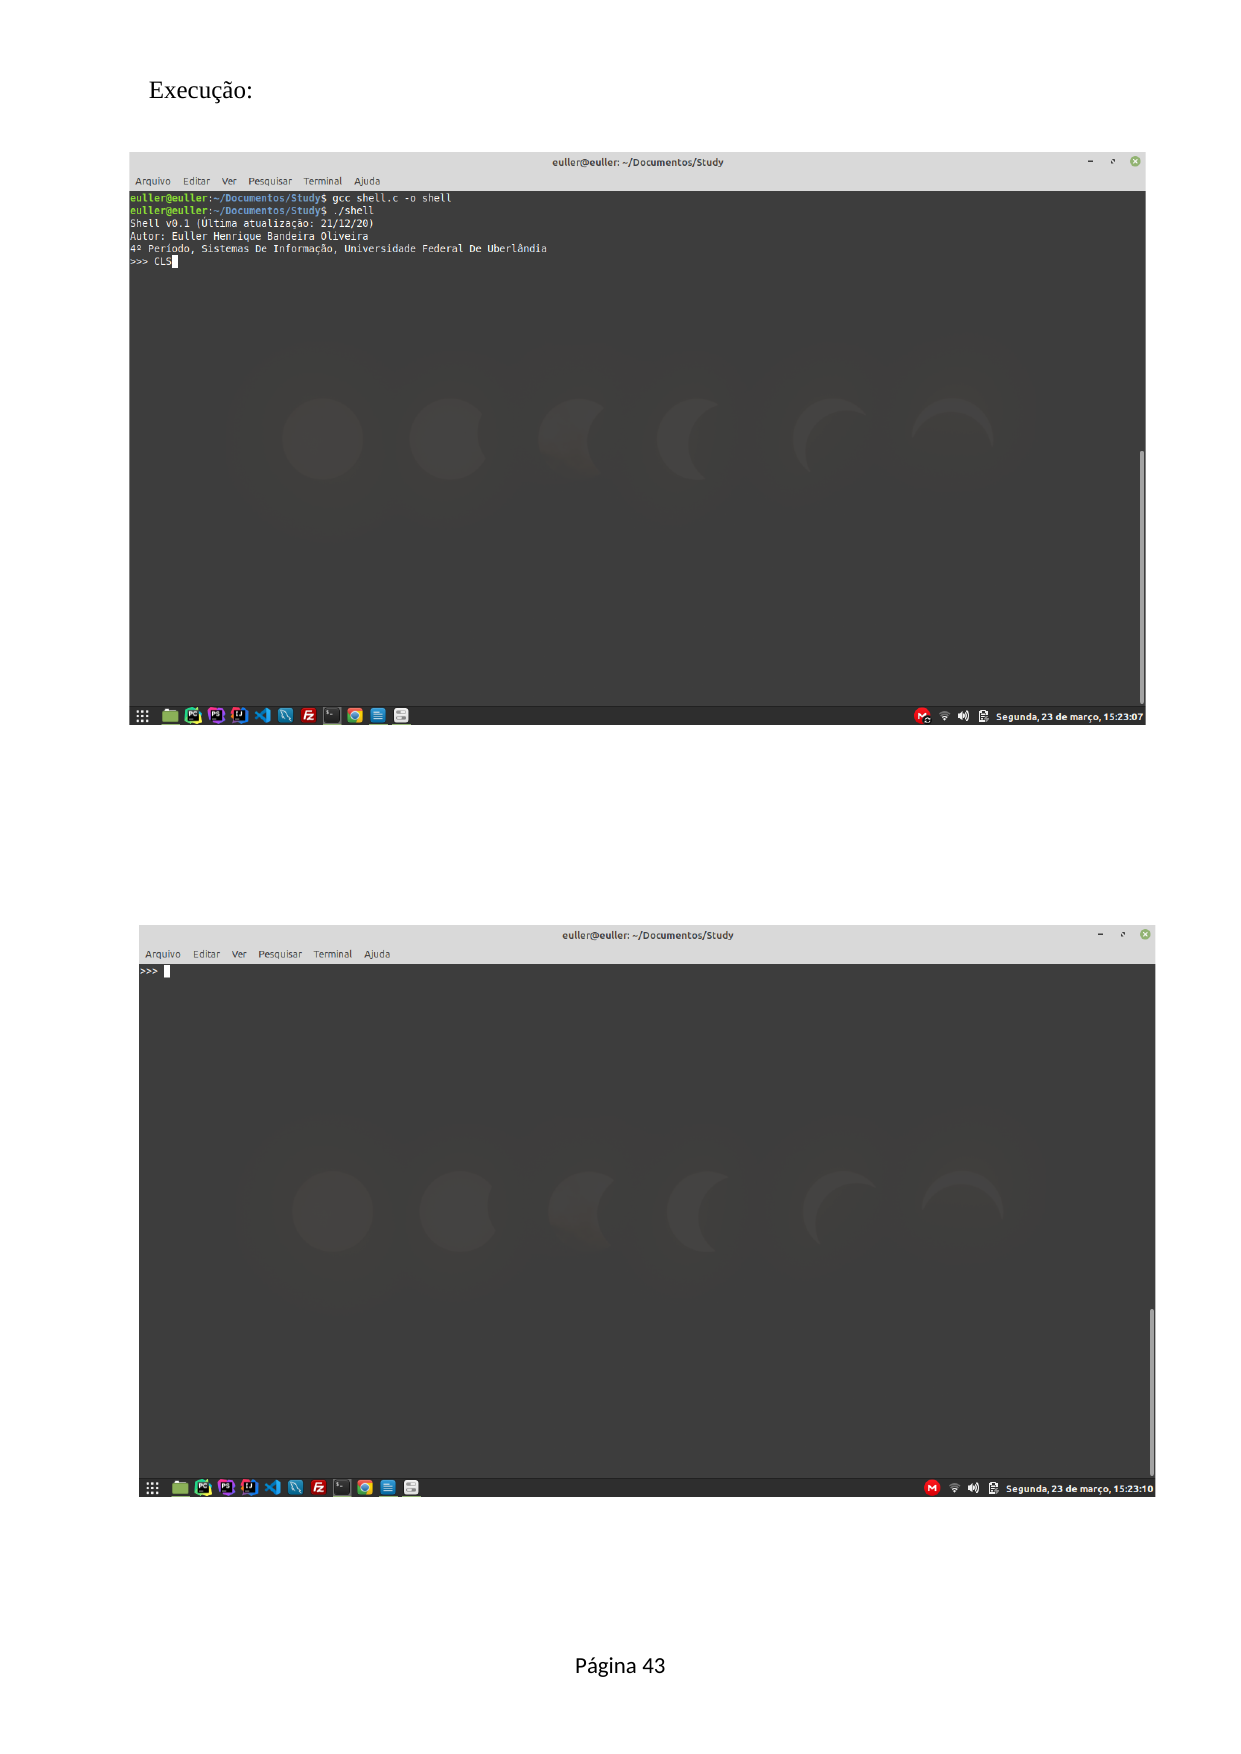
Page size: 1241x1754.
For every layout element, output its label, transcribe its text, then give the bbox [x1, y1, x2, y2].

text Execução: [149, 75, 1165, 104]
picture [129, 152, 1146, 725]
picture [139, 925, 1156, 1497]
